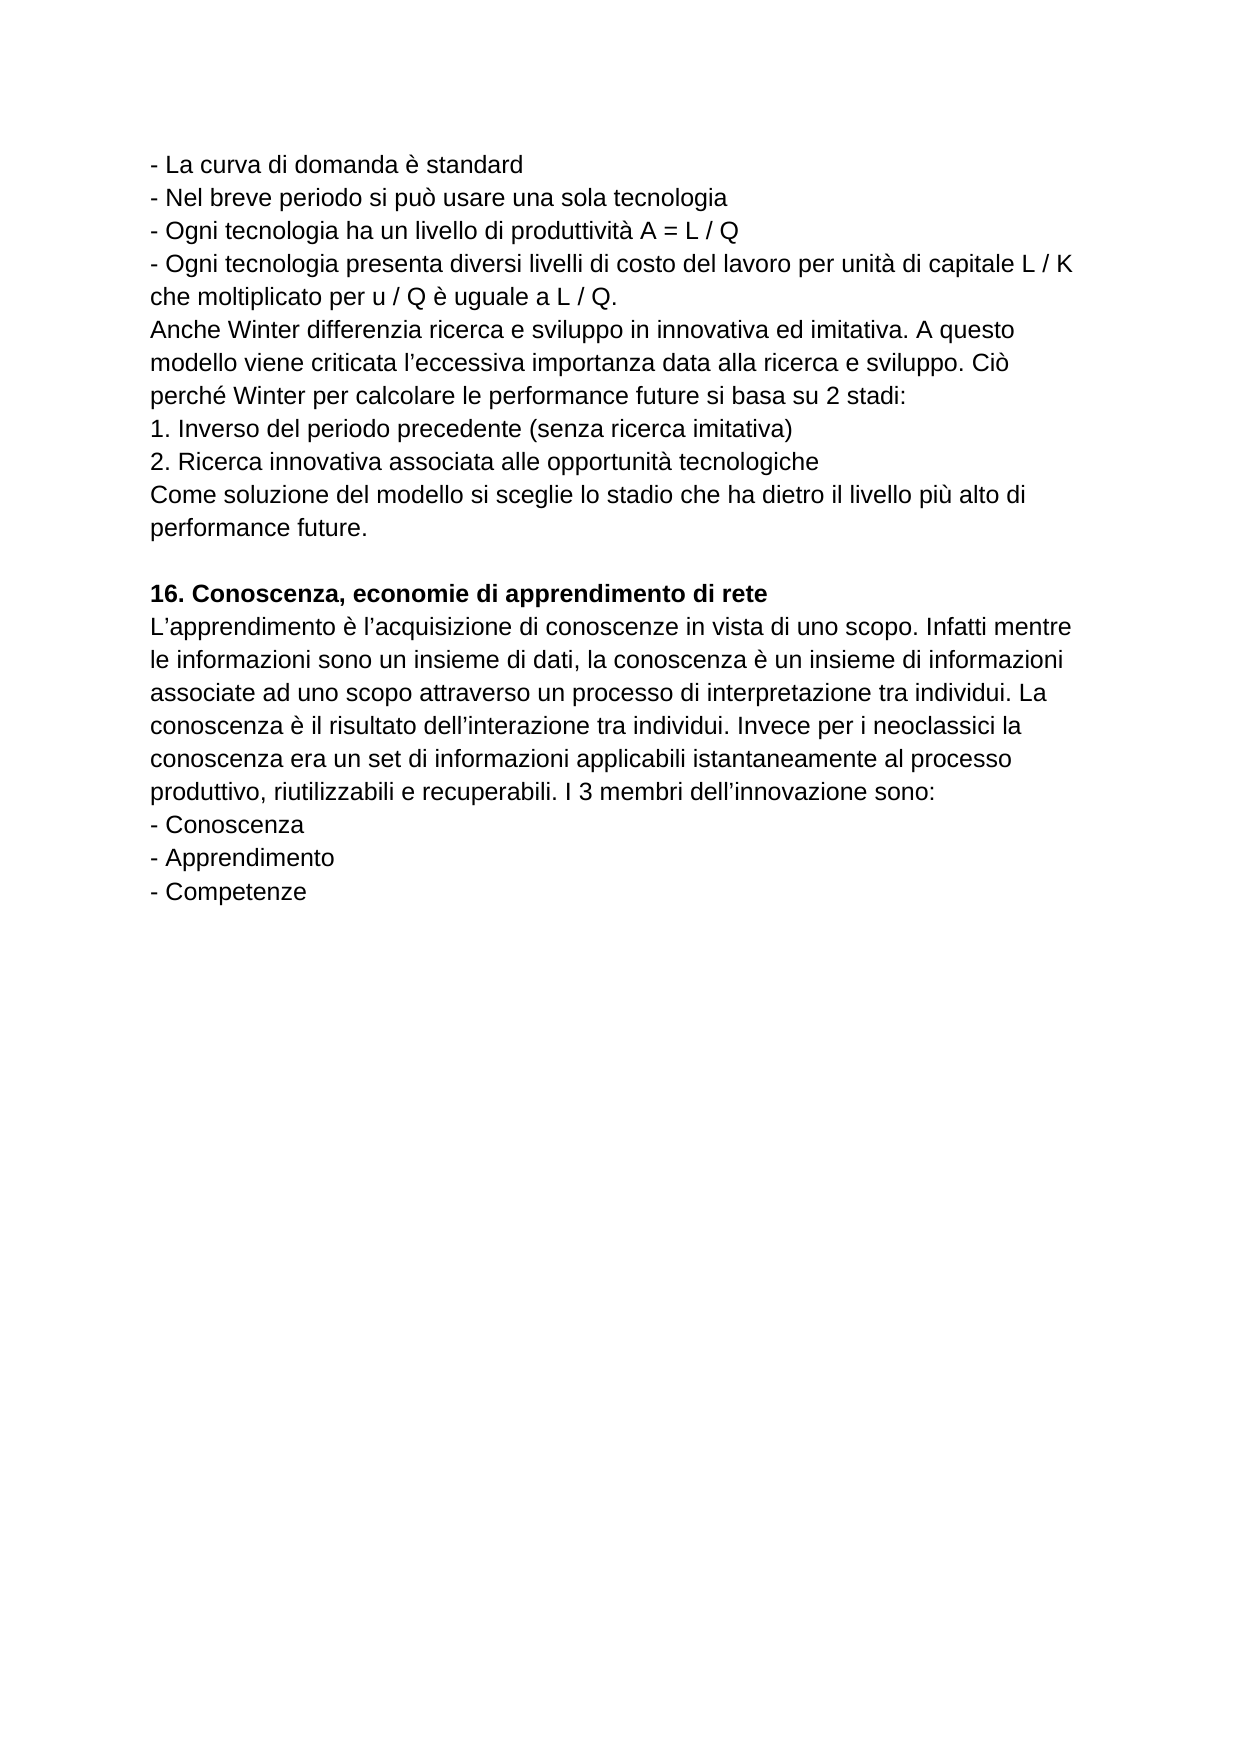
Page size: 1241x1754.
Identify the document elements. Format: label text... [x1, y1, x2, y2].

text 1. Inverso del periodo precedente (senza ricerca imitativa) [150, 414, 1090, 443]
text - Ogni tecnologia presenta diversi livelli di costo del lavoro per unità di capitale L / K che moltiplicato per u / Q è uguale a L / Q. [150, 249, 1090, 311]
text - Apprendimento [150, 843, 1090, 872]
text - Conoscenza [150, 810, 1090, 839]
text - Nel breve periodo si può usare una sola tecnologia [150, 183, 1090, 212]
text 16. Conoscenza, economie di apprendimento di rete [150, 579, 1090, 608]
text Anche Winter differenzia ricerca e sviluppo in innovativa ed imitativa. A questo modello viene criticata l’eccessiva importanza data alla ricerca e sviluppo. Ciò perché Winter per calcolare le performance future si basa su 2 stadi: [150, 315, 1090, 410]
text - Ogni tecnologia ha un livello di produttività A = L / Q [150, 216, 1090, 245]
text 2. Ricerca innovativa associata alle opportunità tecnologiche [150, 447, 1090, 476]
text - Competenze [150, 876, 1090, 905]
text - La curva di domanda è standard [150, 150, 1090, 179]
text Come soluzione del modello si sceglie lo stadio che ha dietro il livello più alto di performance future. [150, 480, 1090, 542]
text L’apprendimento è l’acquisizione di conoscenze in vista di uno scopo. Infatti mentre le informazioni sono un insieme di dati, la conoscenza è un insieme di informazioni associate ad uno scopo attraverso un processo di interpretazione tra individui. La conoscenza è il risultato dell’interazione tra individui. Invece per i neoclassici la conoscenza era un set di informazioni applicabili istantaneamente al processo produttivo, riutilizzabili e recuperabili. I 3 membri dell’innovazione sono: [150, 612, 1090, 806]
